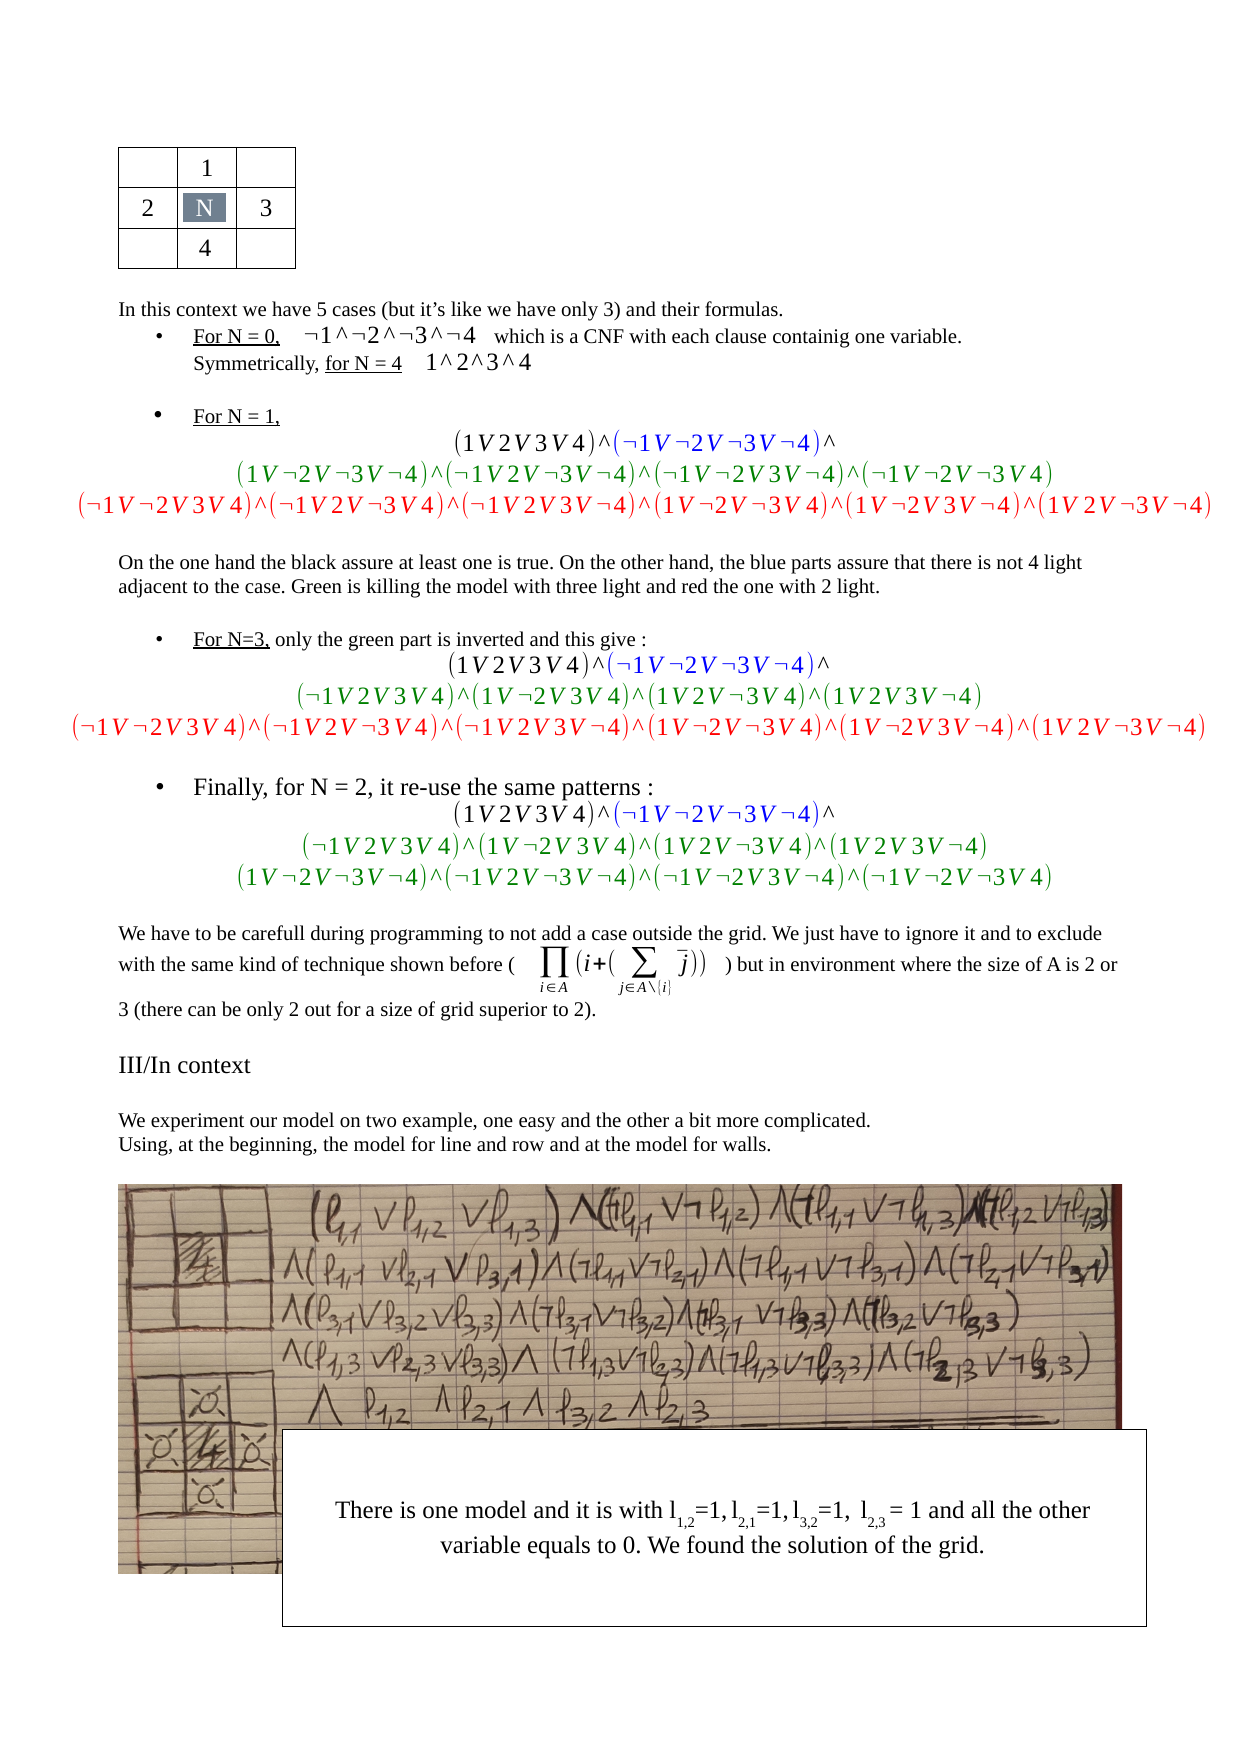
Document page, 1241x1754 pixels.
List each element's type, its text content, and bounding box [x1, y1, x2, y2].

picture [118, 1184, 1123, 1574]
table_cell [119, 229, 177, 268]
text Using, at the beginning, the model for line and row and at the model for walls. [118, 1132, 1122, 1156]
text On the one hand the black assure at least one is true. On the other hand, the blue parts assure that there is not 4 light adjacent to the case. Green is killing the model with three light and red the one with 2 light. [118, 550, 1122, 598]
table_cell 3 [237, 188, 295, 227]
text III/In context [118, 1050, 1122, 1079]
list For N=3, only the green part is inverted and this give : [156, 627, 1122, 651]
text We experiment our model on two example, one easy and the other a bit more complicated. [118, 1107, 1122, 1132]
text Symmetrically, for N = 4 [118, 348, 1122, 376]
table_header 1 [178, 148, 236, 187]
text In this context we have 5 cases (but it’s like we have only 3) and their formulas. [118, 297, 1122, 321]
list For N = 0, which is a CNF with each clause containig one variable. [156, 321, 1122, 348]
table_cell 2 [119, 188, 177, 227]
table_cell [178, 229, 236, 268]
table_header [237, 148, 295, 187]
text We have to be carefull during programming to not add a case outside the grid. We just have to ignore it and to exclude with the same kind of technique shown before ( ) but in environment where the size of A is 2 or 3 (there can be only 2 out for a size of grid superior to 2). [118, 921, 1122, 1021]
list Finally, for N = 2, it re-use the same patterns : [156, 772, 1122, 800]
table_header I [119, 148, 177, 187]
table_cell N [178, 188, 236, 227]
list For N = 1, [59, 400, 1122, 521]
table_cell [237, 229, 295, 268]
